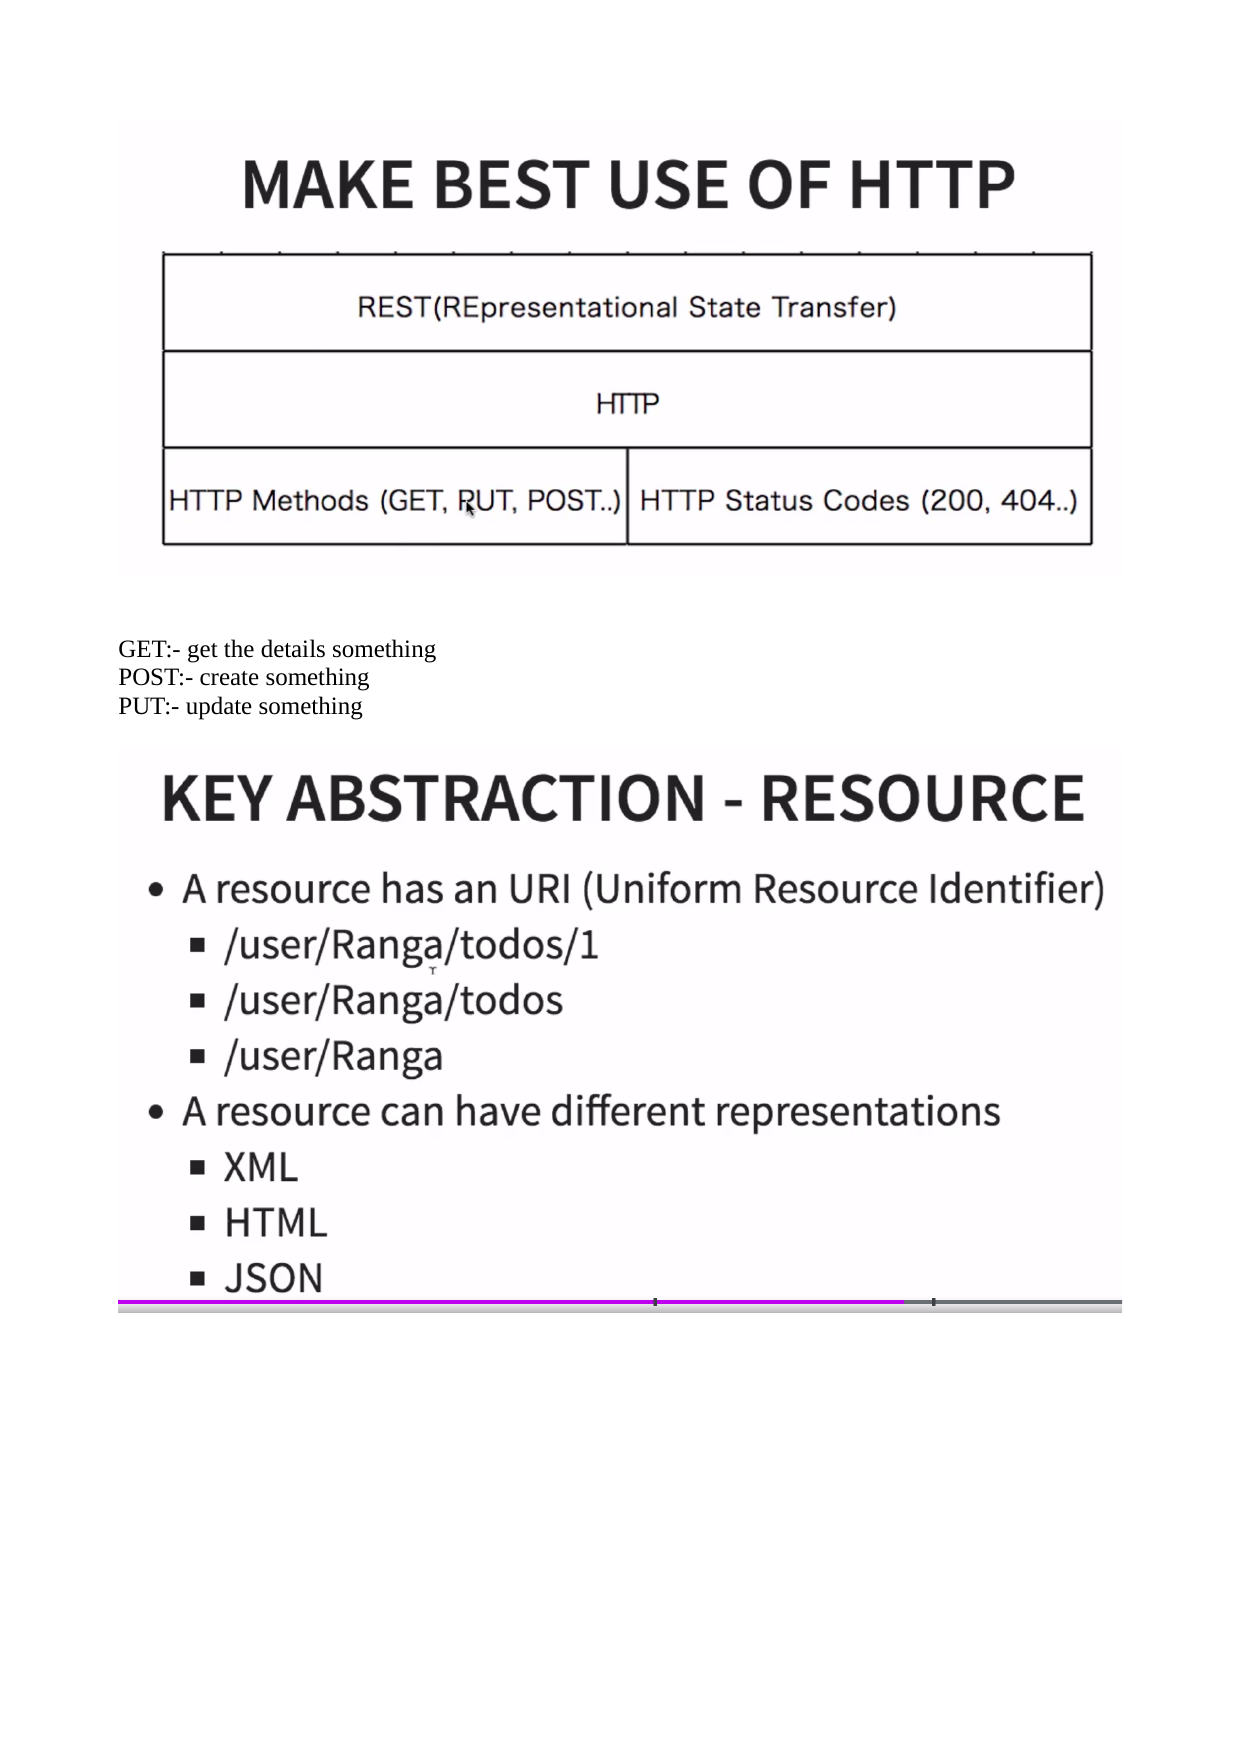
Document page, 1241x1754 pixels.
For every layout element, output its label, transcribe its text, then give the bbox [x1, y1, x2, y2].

picture [118, 748, 1123, 1313]
text POST:- create something [118, 662, 1122, 691]
text GET:- get the details something [118, 634, 1122, 662]
text PUT:- update something [118, 691, 1122, 720]
picture [118, 118, 1123, 577]
